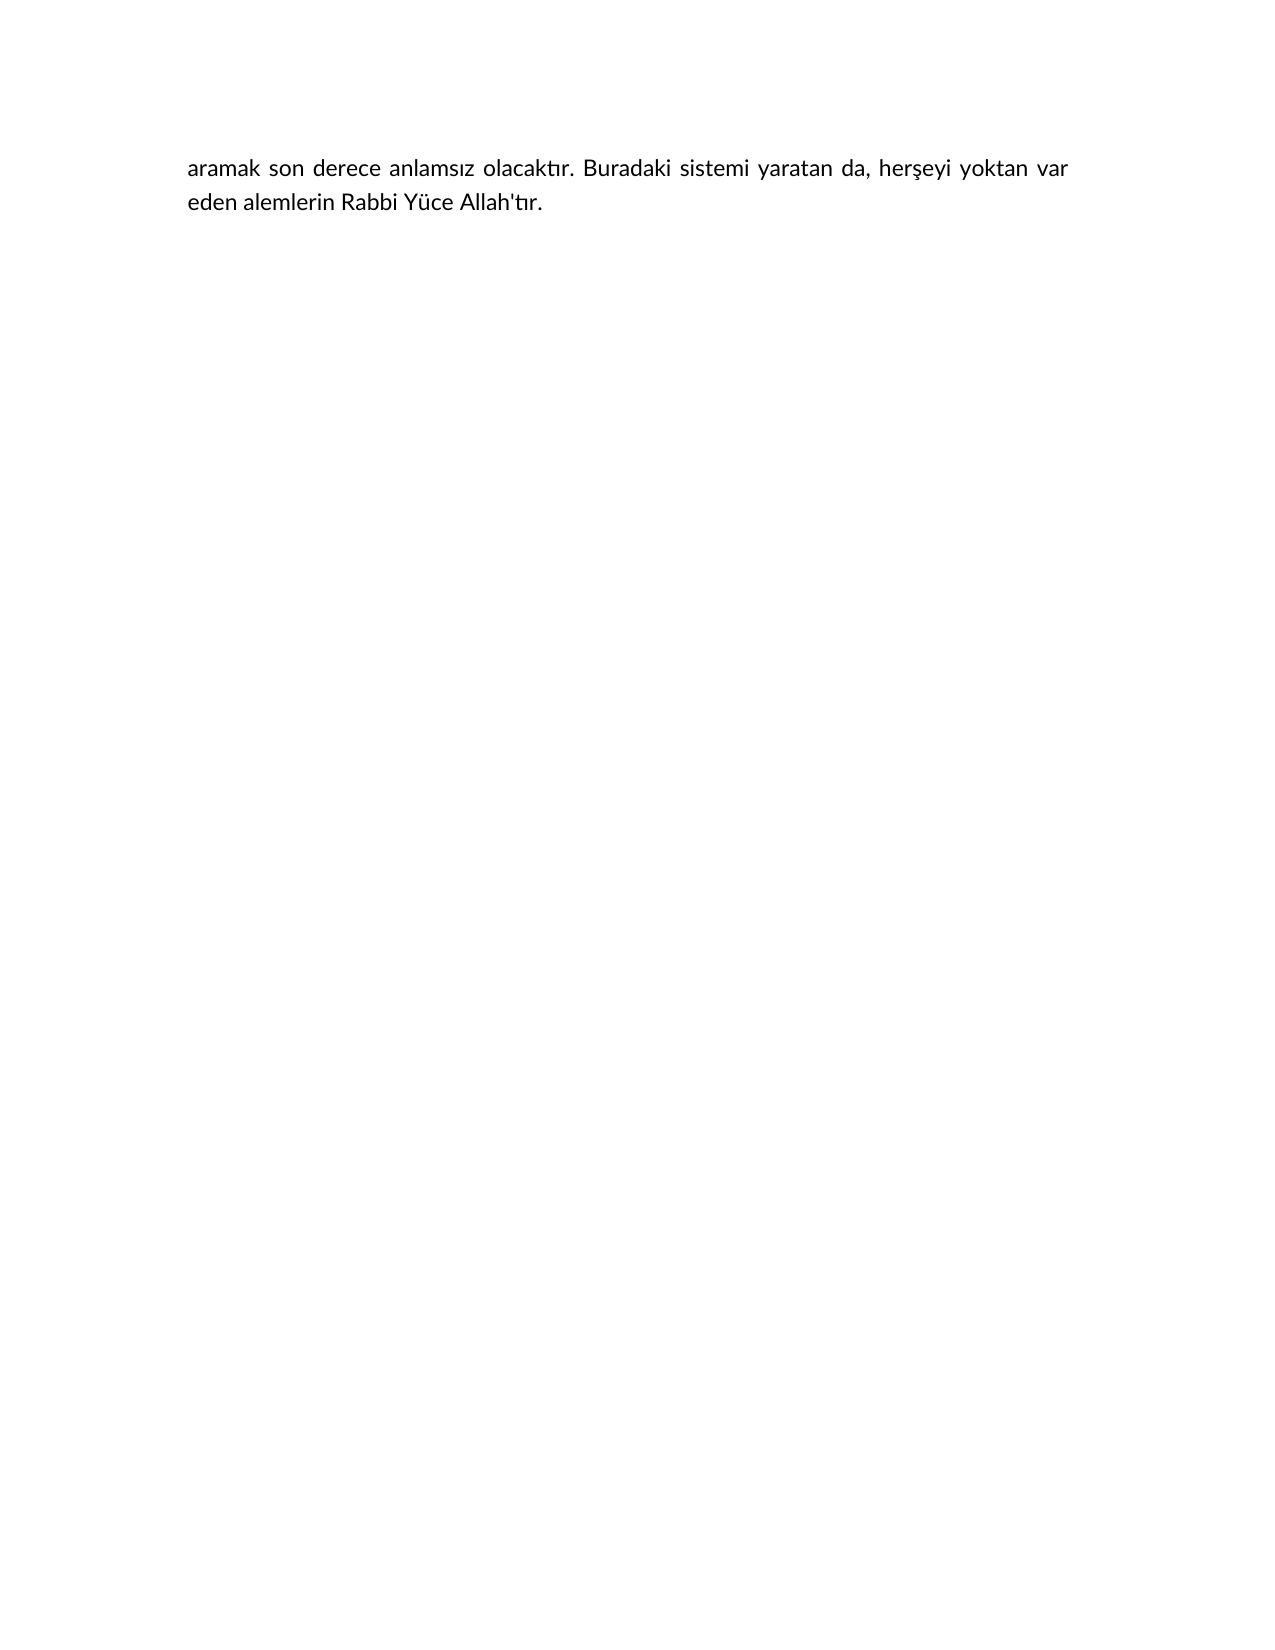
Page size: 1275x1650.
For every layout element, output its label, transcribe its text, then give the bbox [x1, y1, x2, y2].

text aramak son derece anlamsız olacaktır. Buradaki sistemi yaratan da, herşeyi yoktan var eden alemlerin Rabbi Yüce Allah'tır. [187, 150, 1070, 217]
